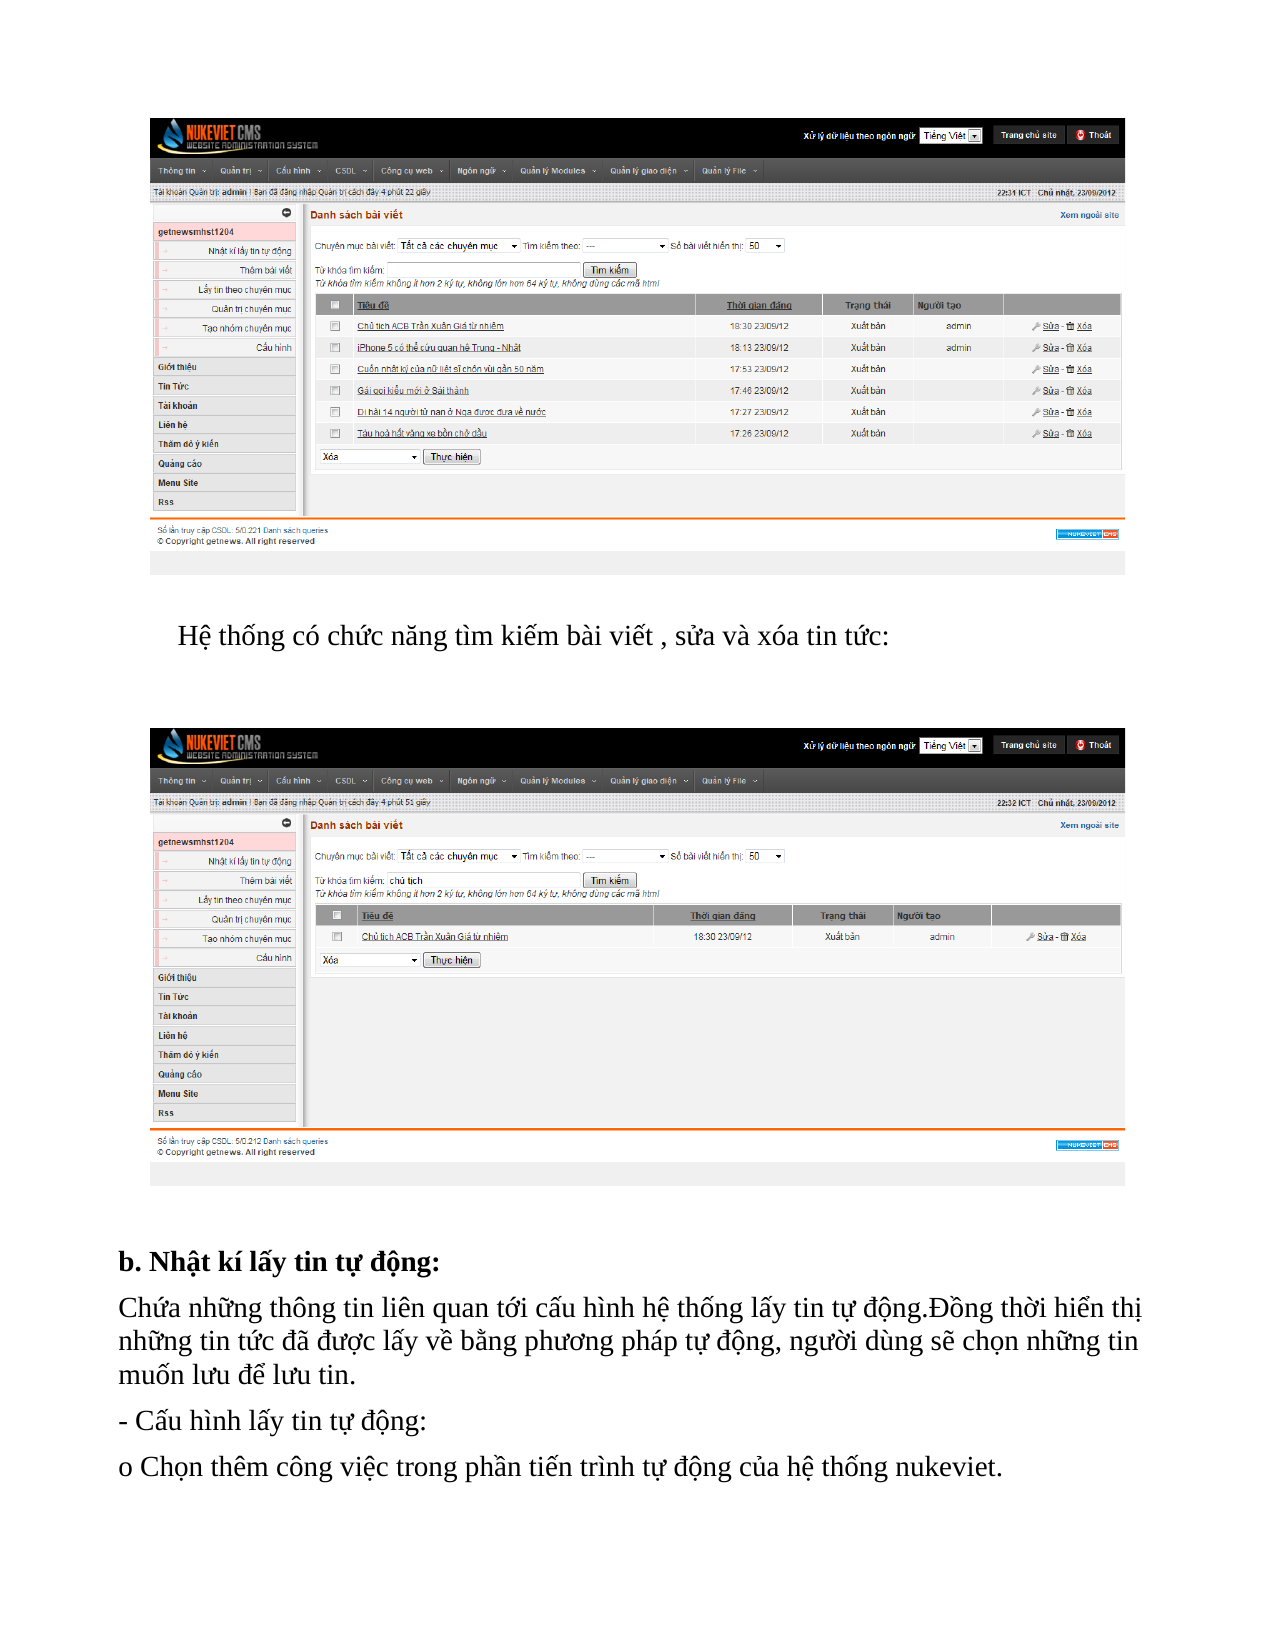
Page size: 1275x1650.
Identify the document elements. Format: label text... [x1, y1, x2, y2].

text Chứa những thông tin liên quan tới cấu hình hệ thống lấy tin tự động.Đồng thời hiển thị những tin tức đã được lấy về bằng phương pháp tự động, người dùng sẽ chọn những tin muốn lưu để lưu tin. [118, 1290, 1157, 1390]
text Hệ thống có chức năng tìm kiếm bài viết , sửa và xóa tin tức: [118, 618, 1157, 652]
text o Chọn thêm công việc trong phần tiến trình tự động của hệ thống nukeviet. [118, 1449, 1157, 1482]
text b. Nhật kí lấy tin tự động: [118, 1244, 1157, 1277]
text - Cấu hình lấy tin tự động: [118, 1403, 1157, 1436]
